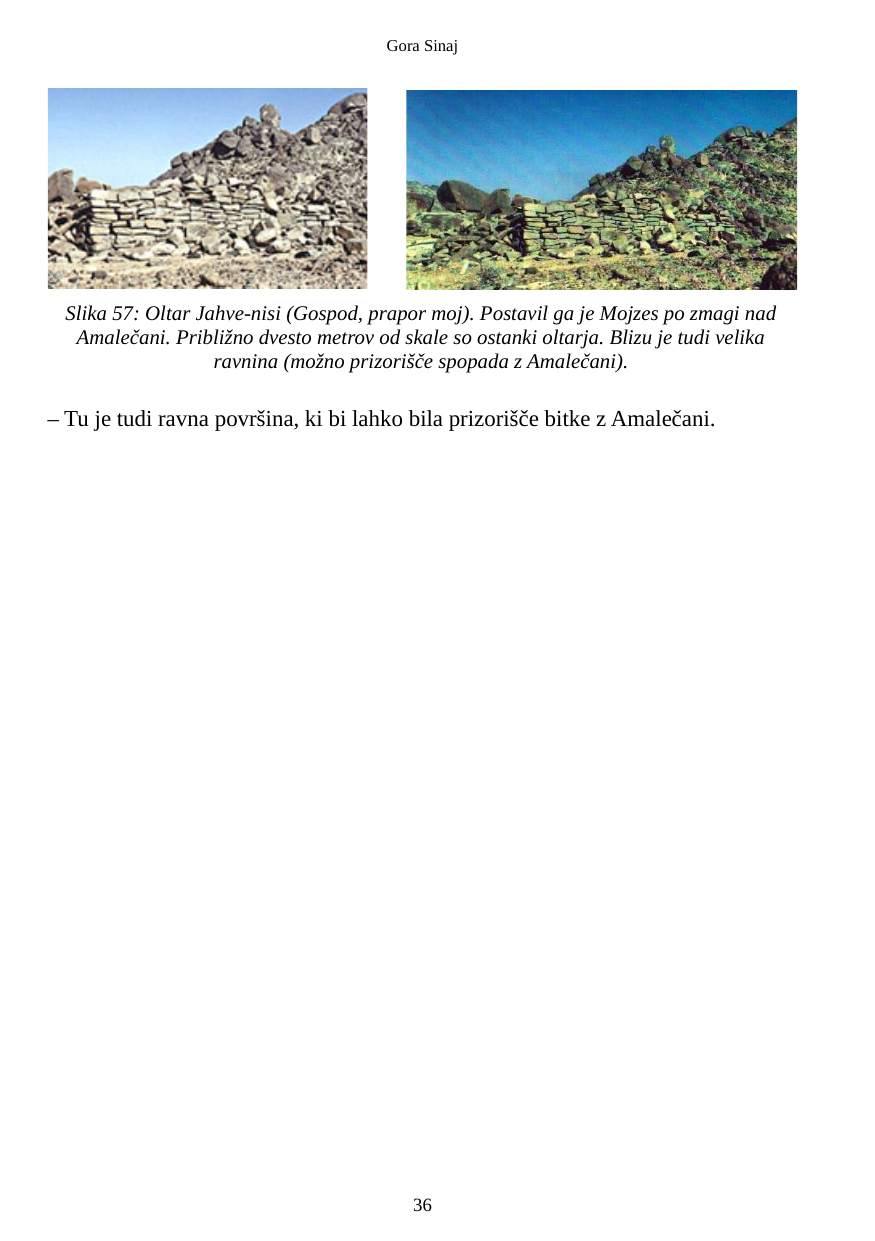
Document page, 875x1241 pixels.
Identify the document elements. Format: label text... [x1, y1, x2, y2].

list Slika 57: Oltar Jahve-nisi (Gospod, prapor moj). Postavil ga je Mojzes po zmagi nad Amalečani. Približno dvesto metrov od skale so ostanki oltarja. Blizu je tudi velika ravnina (možno prizorišče spopada z Amalečani). [48, 89, 794, 373]
picture [406, 90, 798, 290]
list – Tu je tudi ravna površina, ki bi lahko bila prizorišče bitke z Amalečani. [39, 66, 803, 431]
picture [47, 88, 368, 289]
